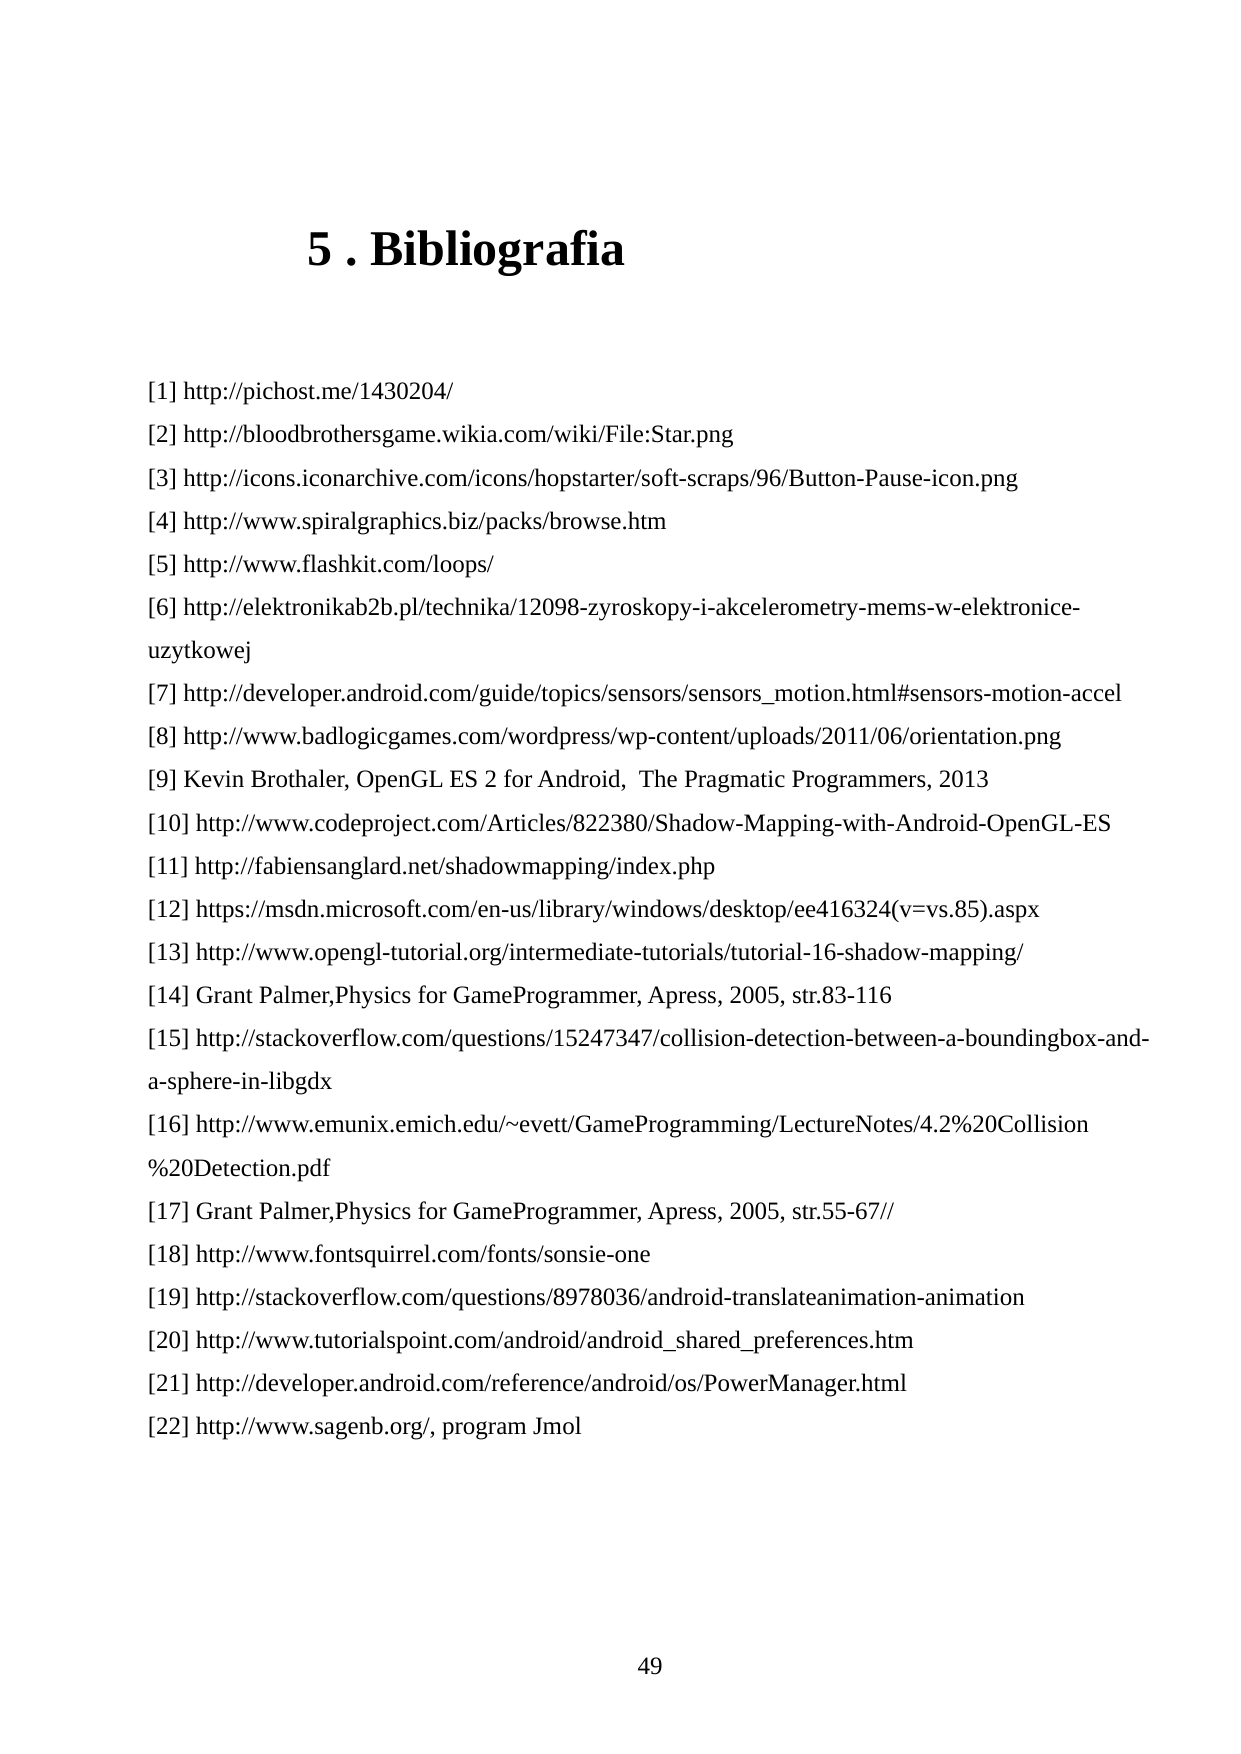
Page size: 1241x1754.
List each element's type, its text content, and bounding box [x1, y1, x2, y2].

text [21] http://developer.android.com/reference/android/os/PowerManager.html [148, 1368, 1152, 1397]
text [2] http://bloodbrothersgame.wikia.com/wiki/File:Star.png [148, 419, 1152, 448]
text [3] http://icons.iconarchive.com/icons/hopstarter/soft-scraps/96/Button-Pause-icon.png [148, 463, 1152, 491]
text [17] Grant Palmer,Physics for GameProgrammer, Apress, 2005, str.55-67// [148, 1196, 1152, 1224]
text [7] http://developer.android.com/guide/topics/sensors/sensors_motion.html#sensors-motion-accel [148, 678, 1152, 707]
text [10] http://www.codeproject.com/Articles/822380/Shadow-Mapping-with-Android-OpenGL-ES [148, 808, 1152, 836]
text [6] http://elektronikab2b.pl/technika/12098-zyroskopy-i-akcelerometry-mems-w-elektronice-uzytkowej [148, 592, 1152, 664]
text [16] http://www.emunix.emich.edu/~evett/GameProgramming/LectureNotes/4.2%20Collision%20Detection.pdf [148, 1109, 1152, 1181]
text [1] http://pichost.me/1430204/ [148, 376, 1152, 405]
text [20] http://www.tutorialspoint.com/android/android_shared_preferences.htm [148, 1325, 1152, 1354]
text [14] Grant Palmer,Physics for GameProgrammer, Apress, 2005, str.83-116 [148, 980, 1152, 1009]
text [5] http://www.flashkit.com/loops/ [148, 549, 1152, 578]
text [12] https://msdn.microsoft.com/en-us/library/windows/desktop/ee416324(v=vs.85).aspx [148, 894, 1152, 923]
subtitle . Bibliografia [295, 218, 1152, 276]
text [13] http://www.opengl-tutorial.org/intermediate-tutorials/tutorial-16-shadow-mapping/ [148, 937, 1152, 966]
text [18] http://www.fontsquirrel.com/fonts/sonsie-one [148, 1239, 1152, 1268]
text [15] http://stackoverflow.com/questions/15247347/collision-detection-between-a-boundingbox-and-a-sphere-in-libgdx [148, 1023, 1152, 1095]
text [9] Kevin Brothaler, OpenGL ES 2 for Android, The Pragmatic Programmers, 2013 [148, 764, 1152, 793]
text [4] http://www.spiralgraphics.biz/packs/browse.htm [148, 506, 1152, 534]
text [22] http://www.sagenb.org/, program Jmol [148, 1411, 1152, 1440]
text [19] http://stackoverflow.com/questions/8978036/android-translateanimation-animation [148, 1282, 1152, 1311]
text [11] http://fabiensanglard.net/shadowmapping/index.php [148, 851, 1152, 879]
text [8] http://www.badlogicgames.com/wordpress/wp-content/uploads/2011/06/orientation.png [148, 721, 1152, 750]
